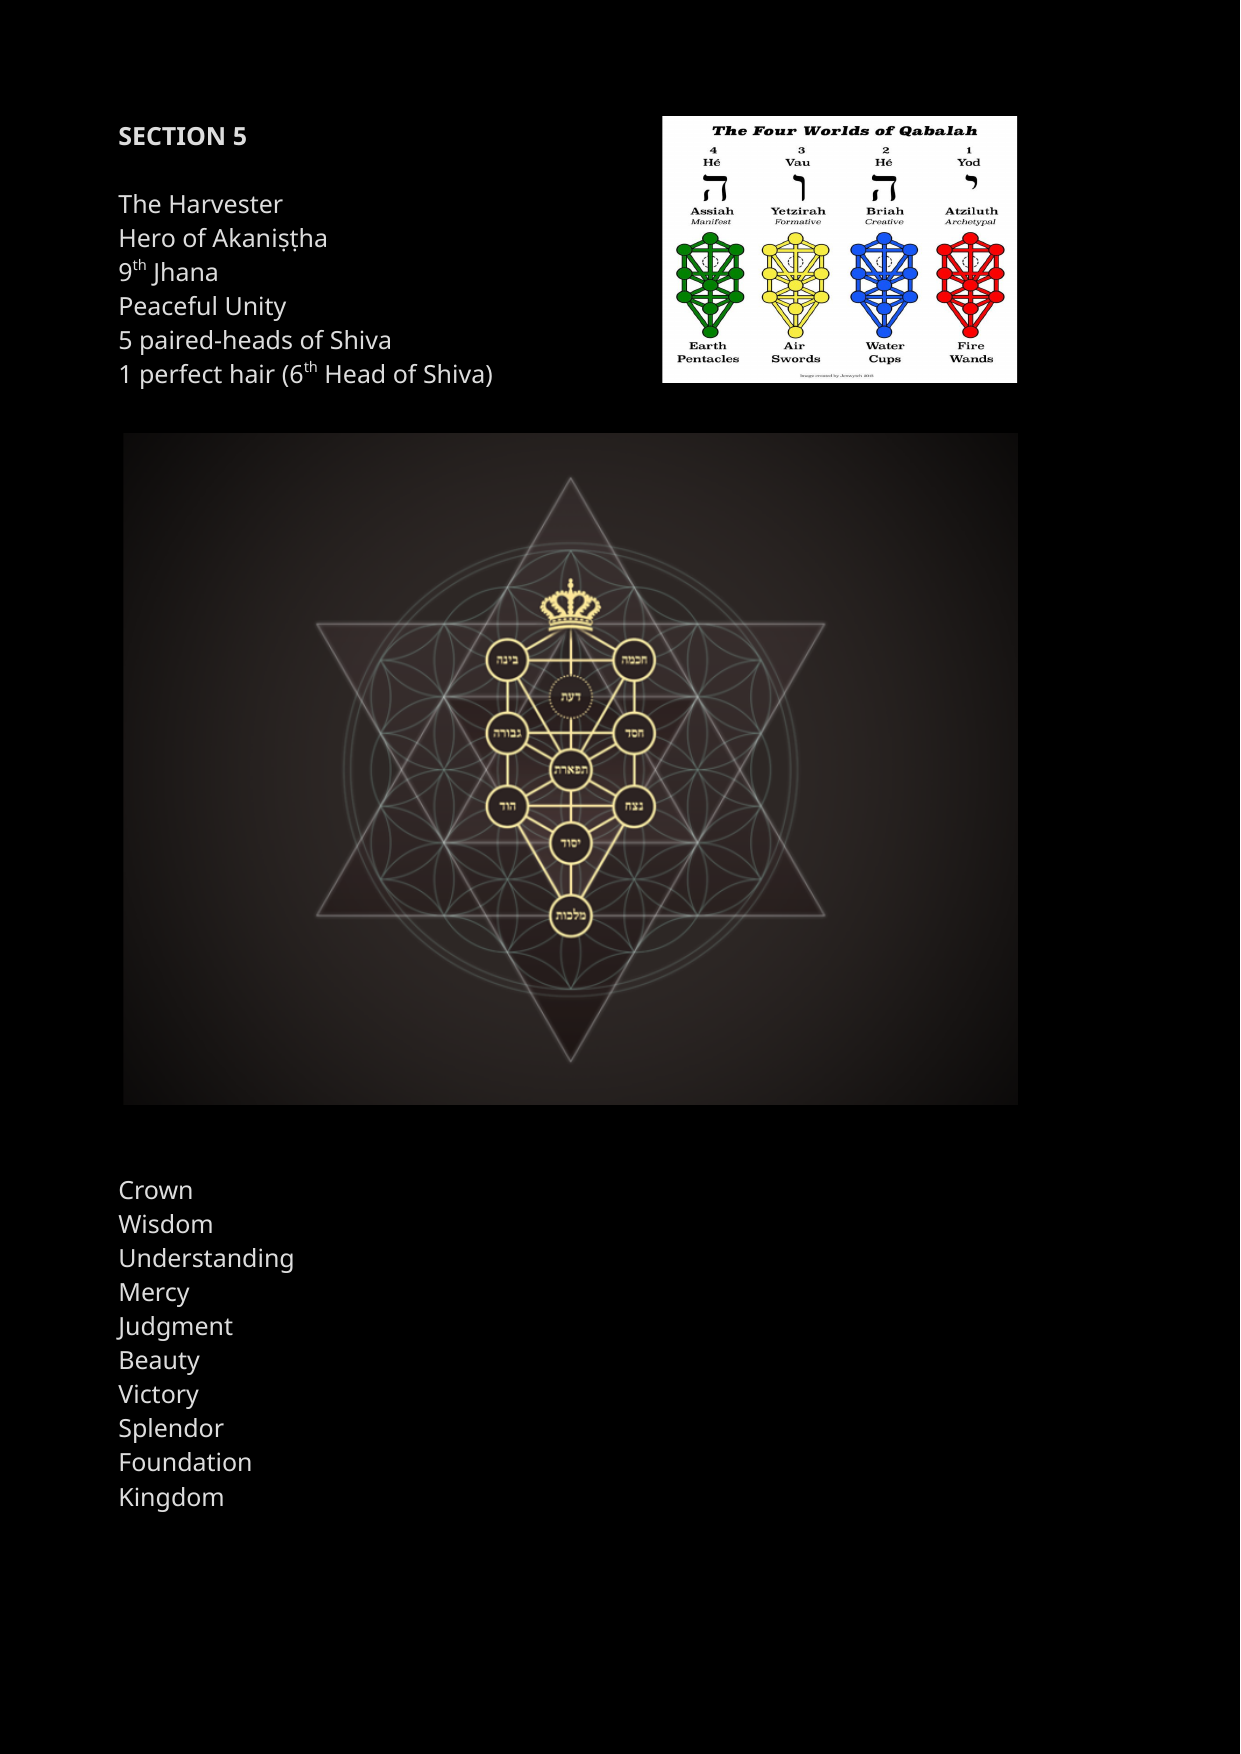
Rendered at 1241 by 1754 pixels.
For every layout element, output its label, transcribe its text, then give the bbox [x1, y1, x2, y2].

text Beauty [118, 1343, 1122, 1377]
text 1 perfect hair (6th Head of Shiva) [118, 357, 1122, 391]
text Mercy [118, 1275, 1122, 1309]
text Understanding [118, 1241, 1122, 1275]
text Foundation [118, 1445, 1122, 1479]
text Kingdom [118, 1479, 1122, 1513]
text Crown [118, 1173, 1122, 1207]
text Peaceful Unity [118, 288, 662, 322]
text [1018, 186, 1122, 220]
text Hero of Akaniṣṭha [118, 220, 662, 254]
text [1018, 118, 1122, 152]
text The Harvester [118, 186, 662, 220]
text [1018, 288, 1122, 322]
text [1018, 254, 1122, 288]
picture [123, 433, 1018, 1105]
text 5 paired-heads of Shiva [118, 322, 662, 357]
text Judgment [118, 1309, 1122, 1343]
text [1018, 322, 1122, 357]
text Victory [118, 1377, 1122, 1411]
text Wisdom [118, 1207, 1122, 1241]
text 9th Jhana [118, 254, 662, 288]
text [1018, 220, 1122, 254]
text SECTION 5 [118, 118, 662, 152]
picture [662, 116, 1018, 383]
text Splendor [118, 1411, 1122, 1445]
